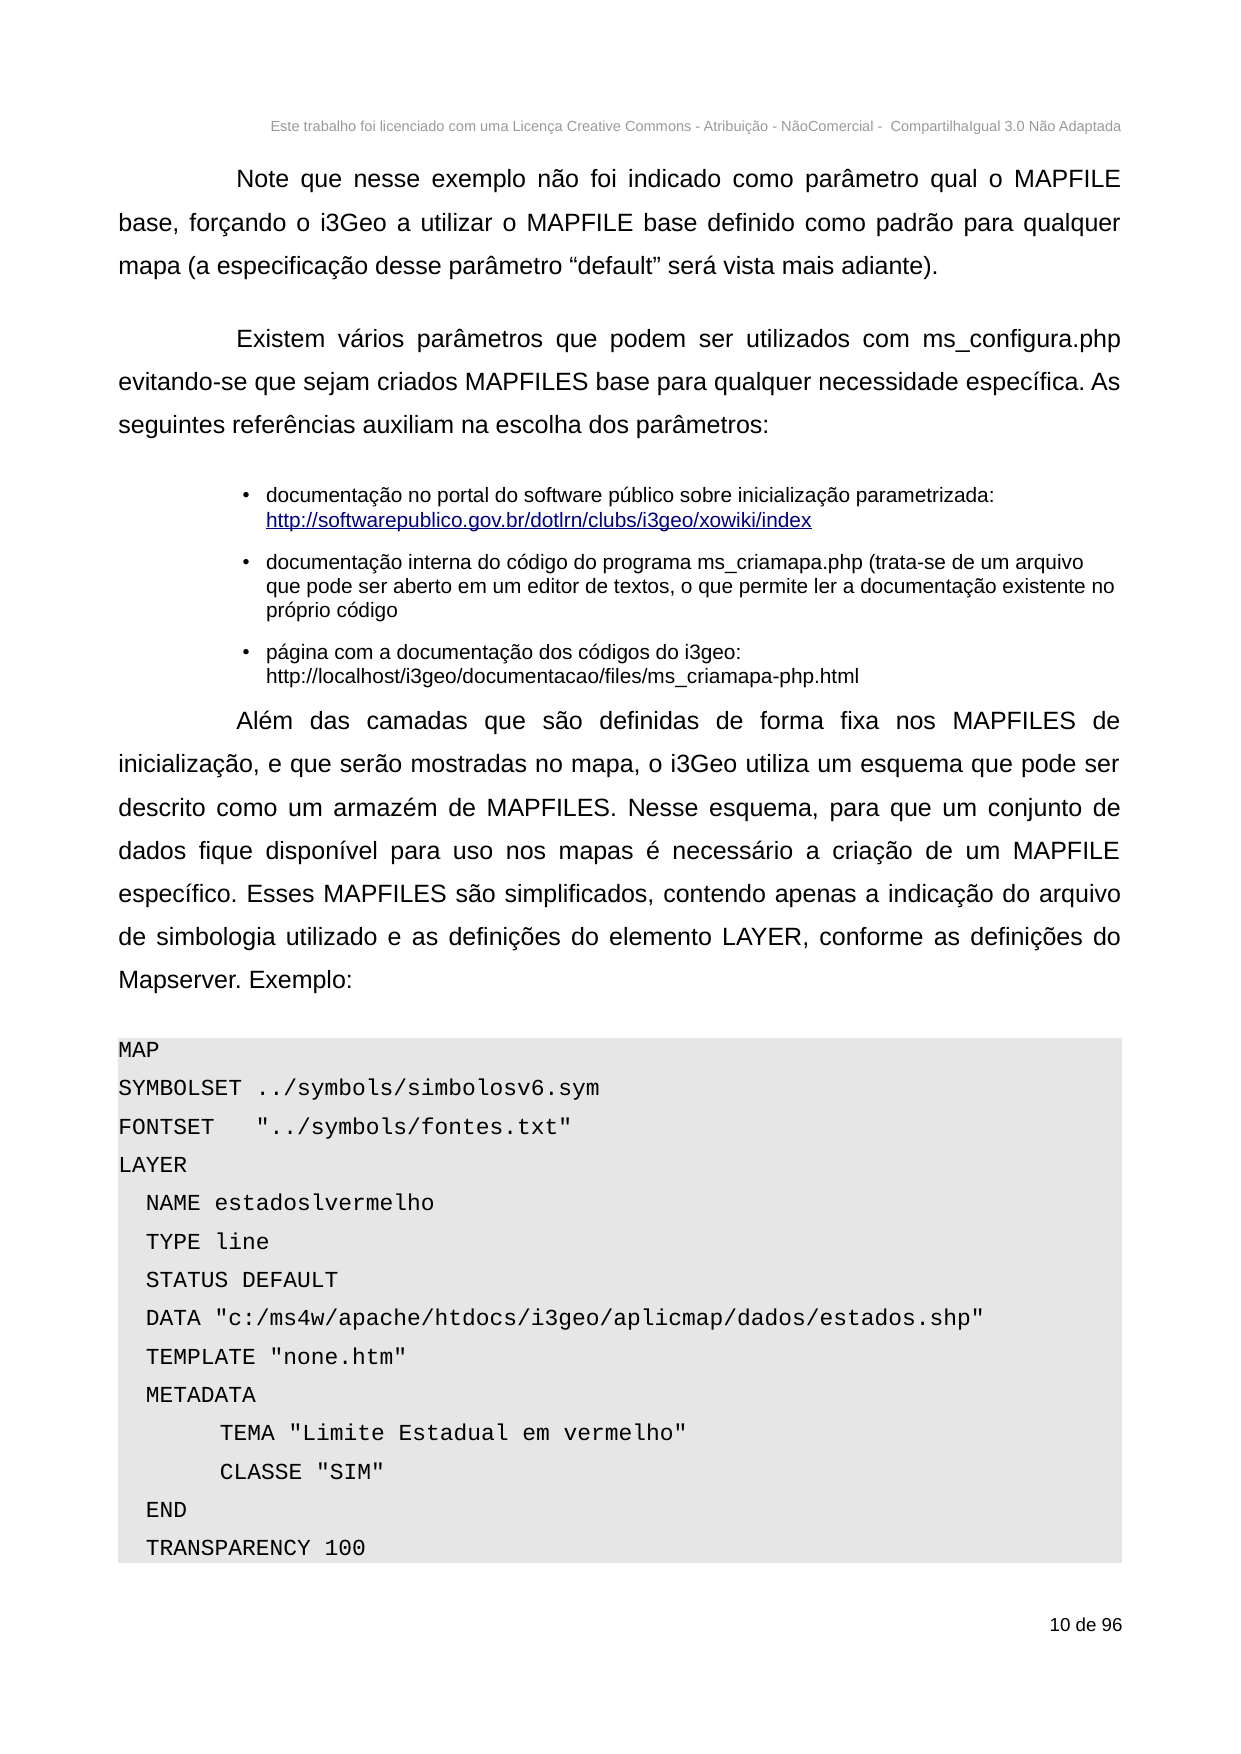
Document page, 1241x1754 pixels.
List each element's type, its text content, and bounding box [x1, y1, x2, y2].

text LAYER [118, 1153, 1122, 1179]
list documentação interna do código do programa ms_criamapa.php (trata-se de um arquivo que pode ser aberto em um editor de textos, o que permite ler a documentação existente no próprio código [242, 550, 1122, 622]
text SYMBOLSET ../symbols/simbolosv6.sym [118, 1077, 1122, 1103]
text Note que nesse exemplo não foi indicado como parâmetro qual o MAPFILE base, forçando o i3Geo a utilizar o MAPFILE base definido como padrão para qualquer mapa (a especificação desse parâmetro “default” será vista mais adiante). [118, 164, 1122, 279]
text Além das camadas que são definidas de forma fixa nos MAPFILES de inicialização, e que serão mostradas no mapa, o i3Geo utiliza um esquema que pode ser descrito como um armazém de MAPFILES. Nesse esquema, para que um conjunto de dados fique disponível para uso nos mapas é necessário a criação de um MAPFILE específico. Esses MAPFILES são simplificados, contendo apenas a indicação do arquivo de simbologia utilizado e as definições do elemento LAYER, conforme as definições do Mapserver. Exemplo: [118, 706, 1122, 994]
text FONTSET "../symbols/fontes.txt" [118, 1115, 1122, 1141]
text CLASSE "SIM" [118, 1460, 1122, 1486]
text NAME estadoslvermelho [118, 1192, 1122, 1218]
text TEMPLATE "none.htm" [118, 1345, 1122, 1371]
text MAP [118, 1038, 1122, 1064]
text TRANSPARENCY 100 [118, 1537, 1122, 1563]
text TEMA "Limite Estadual em vermelho" [118, 1422, 1122, 1448]
list página com a documentação dos códigos do i3geo: http://localhost/i3geo/documentacao/files/ms_criamapa-php.html [242, 640, 1122, 688]
text STATUS DEFAULT [118, 1268, 1122, 1294]
text END [118, 1498, 1122, 1524]
text METADATA [118, 1383, 1122, 1409]
text TYPE line [118, 1230, 1122, 1256]
text Existem vários parâmetros que podem ser utilizados com ms_configura.php evitando-se que sejam criados MAPFILES base para qualquer necessidade específica. As seguintes referências auxiliam na escolha dos parâmetros: [118, 324, 1122, 439]
list documentação no portal do software público sobre inicialização parametrizada: http://softwarepublico.gov.br/dotlrn/clubs/i3geo/xowiki/index [242, 483, 1122, 531]
text DATA "c:/ms4w/apache/htdocs/i3geo/aplicmap/dados/estados.shp" [118, 1307, 1122, 1333]
